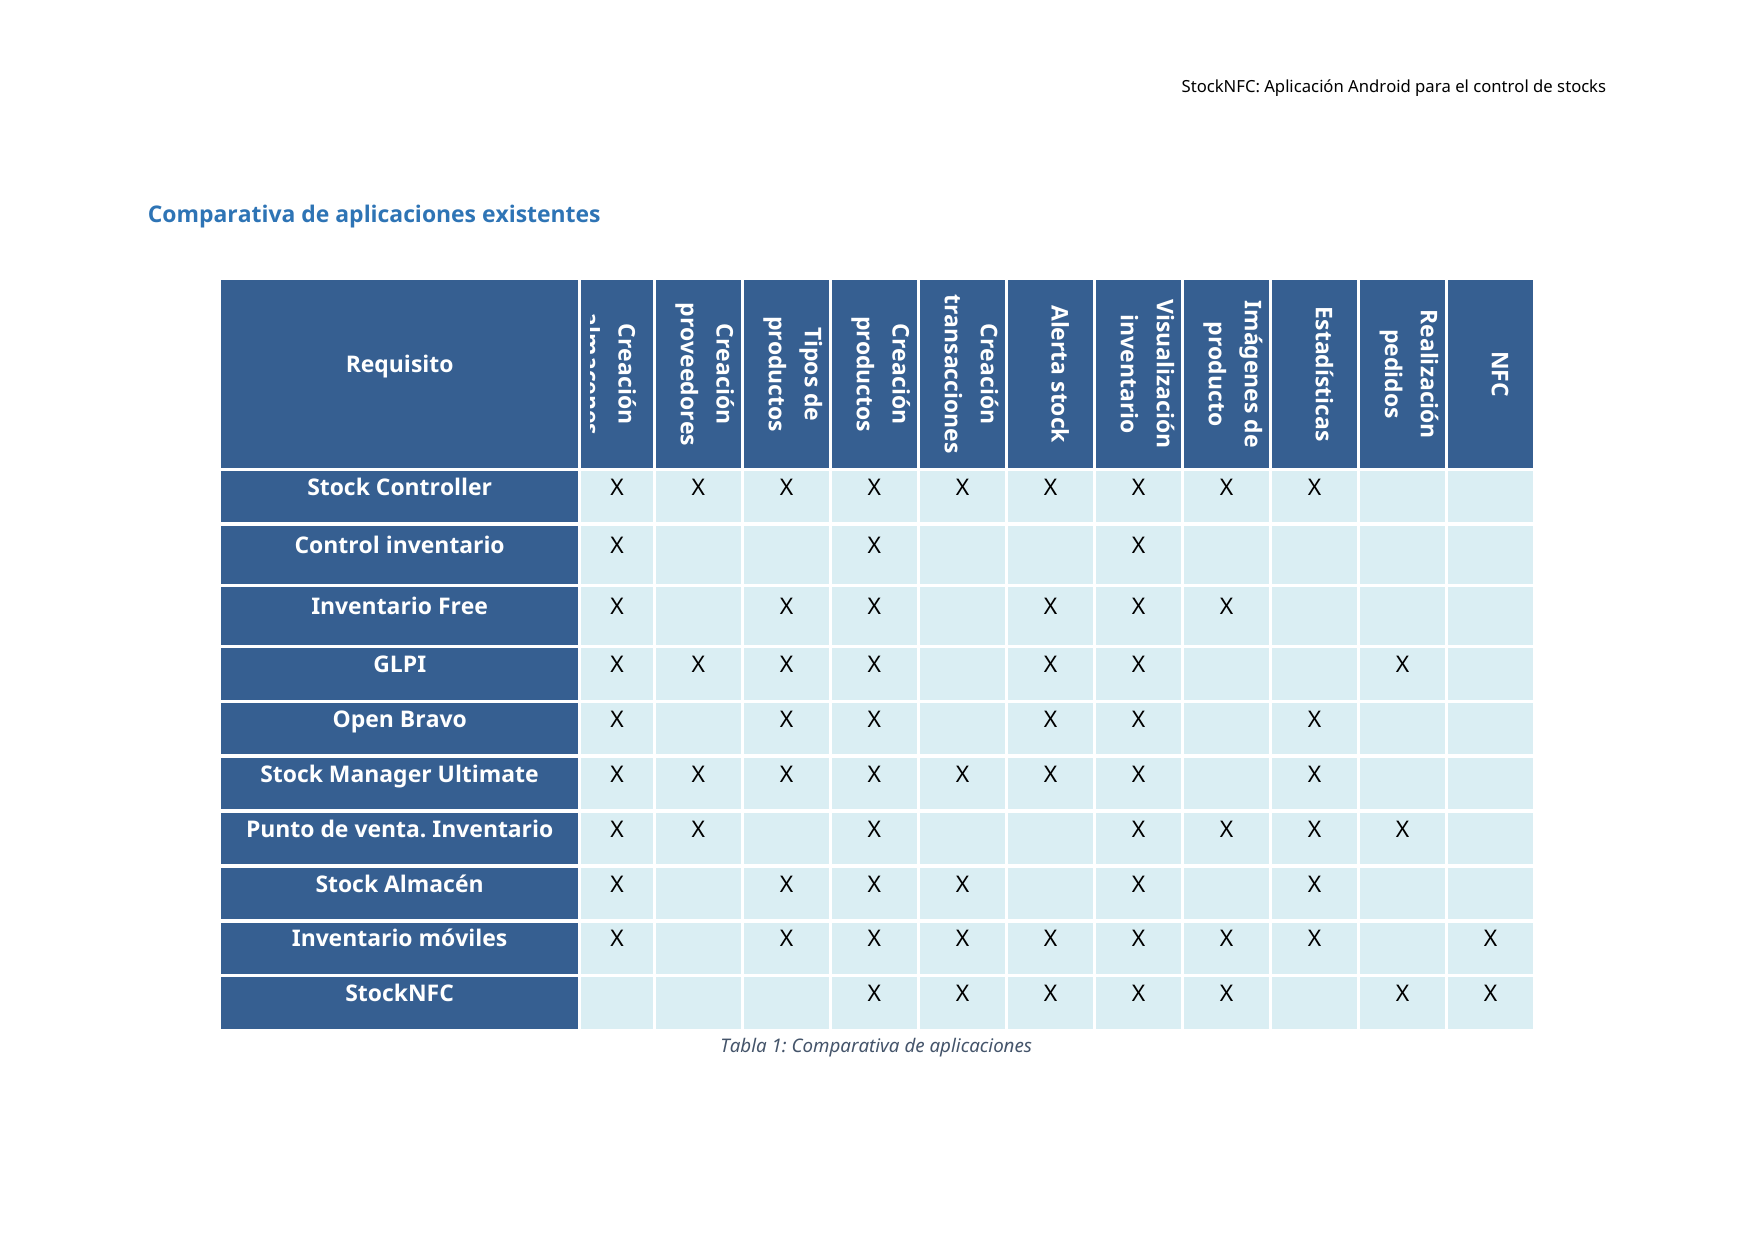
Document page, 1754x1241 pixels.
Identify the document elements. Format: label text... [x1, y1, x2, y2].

table_cell [1184, 526, 1269, 584]
table_header Tipos de productos [744, 280, 829, 468]
table_cell X [1448, 923, 1533, 974]
table_cell X [832, 813, 917, 864]
table_cell StockNFC [221, 977, 578, 1029]
table_cell X [1272, 923, 1357, 974]
table_cell [1360, 587, 1445, 645]
table_cell X [744, 923, 829, 974]
table_cell X [1008, 471, 1093, 522]
table_cell Control inventario [221, 526, 578, 584]
table_cell X [1448, 977, 1533, 1029]
table_cell X [581, 648, 653, 700]
table_cell X [832, 526, 917, 584]
table_cell X [656, 648, 741, 700]
table_cell X [1272, 703, 1357, 754]
table_cell [1448, 587, 1533, 645]
table_cell X [744, 648, 829, 700]
table_cell [1448, 471, 1533, 522]
table_cell X [1096, 526, 1181, 584]
table_cell X [1008, 758, 1093, 809]
table_cell X [1008, 648, 1093, 700]
table_cell X [920, 471, 1005, 522]
table_cell Open Bravo [221, 703, 578, 754]
table_cell [744, 526, 829, 584]
table_cell [1008, 526, 1093, 584]
table_cell [1360, 868, 1445, 919]
table_cell X [1096, 868, 1181, 919]
table_cell [656, 977, 741, 1029]
table_header Estadísticas [1272, 280, 1357, 468]
table_cell X [920, 868, 1005, 919]
table_cell X [832, 587, 917, 645]
table_cell [744, 977, 829, 1029]
table_cell X [1008, 587, 1093, 645]
table_cell [656, 868, 741, 919]
table_cell [1008, 813, 1093, 864]
table_cell X [1360, 648, 1445, 700]
table_cell [1448, 813, 1533, 864]
table_cell X [744, 587, 829, 645]
table_cell X [656, 471, 741, 522]
table_cell X [744, 758, 829, 809]
table_cell X [920, 758, 1005, 809]
table_cell X [744, 868, 829, 919]
table_cell X [1096, 923, 1181, 974]
table_cell X [656, 758, 741, 809]
table_header NFC [1448, 280, 1533, 468]
table_cell X [1184, 977, 1269, 1029]
table_cell [1184, 758, 1269, 809]
table_cell [1008, 868, 1093, 919]
table_cell [581, 977, 653, 1029]
table_cell X [832, 758, 917, 809]
table_cell X [581, 813, 653, 864]
table_cell [1448, 868, 1533, 919]
table_cell X [1096, 587, 1181, 645]
table_cell X [1096, 703, 1181, 754]
table_cell [920, 526, 1005, 584]
table_cell [920, 587, 1005, 645]
table_cell Inventario Free [221, 587, 578, 645]
table_cell Stock Almacén [221, 868, 578, 919]
table_cell X [832, 868, 917, 919]
table_cell X [581, 526, 653, 584]
table_cell X [832, 923, 917, 974]
table_cell X [581, 587, 653, 645]
table_cell X [1272, 471, 1357, 522]
table_cell [1272, 587, 1357, 645]
table_cell X [1008, 703, 1093, 754]
table_cell [1448, 758, 1533, 809]
table_cell [1448, 526, 1533, 584]
table_cell [1184, 648, 1269, 700]
table_cell [920, 648, 1005, 700]
table_cell X [581, 923, 653, 974]
table_cell X [581, 758, 653, 809]
table_cell X [581, 471, 653, 522]
table_cell GLPI [221, 648, 578, 700]
table_cell X [1184, 813, 1269, 864]
table_cell X [832, 648, 917, 700]
table_cell X [920, 923, 1005, 974]
table_cell [656, 526, 741, 584]
table_cell X [744, 471, 829, 522]
table_cell X [1272, 868, 1357, 919]
table_header Realización pedidos [1360, 280, 1445, 468]
table_cell X [832, 471, 917, 522]
table_cell [1448, 648, 1533, 700]
table_cell [1448, 703, 1533, 754]
table_cell X [920, 977, 1005, 1029]
table_cell Stock Manager Ultimate [221, 758, 578, 809]
table_cell X [1272, 813, 1357, 864]
table_cell X [1008, 923, 1093, 974]
table_header Visualización inventario [1096, 280, 1181, 468]
table_header Requisito [221, 280, 578, 468]
table_cell [656, 923, 741, 974]
text Tabla 1: Comparativa de aplicaciones [148, 1032, 1606, 1058]
table_cell X [581, 868, 653, 919]
subtitle Comparativa de aplicaciones existentes [148, 198, 1606, 229]
table_cell Punto de venta. Inventario [221, 813, 578, 864]
table_cell [1272, 977, 1357, 1029]
table_cell [1184, 868, 1269, 919]
table_cell X [1096, 648, 1181, 700]
table_cell [920, 813, 1005, 864]
table_header Creación productos [832, 280, 917, 468]
table_header Creación transacciones [920, 280, 1005, 468]
table_cell X [1008, 977, 1093, 1029]
table_cell [1360, 471, 1445, 522]
table_cell X [1184, 471, 1269, 522]
table_cell X [832, 977, 917, 1029]
table_cell X [1360, 813, 1445, 864]
table_cell X [1096, 758, 1181, 809]
table_cell [1272, 648, 1357, 700]
table_cell X [1184, 923, 1269, 974]
table_header Creación proveedores [656, 280, 741, 468]
table_cell X [1096, 813, 1181, 864]
table_cell [1360, 526, 1445, 584]
table_cell Stock Controller [221, 471, 578, 522]
table_cell X [656, 813, 741, 864]
table_cell X [1272, 758, 1357, 809]
table_cell [744, 813, 829, 864]
table_cell [1360, 758, 1445, 809]
table_cell X [1184, 587, 1269, 645]
table_cell [920, 703, 1005, 754]
table_cell X [744, 703, 829, 754]
table_cell Inventario móviles [221, 923, 578, 974]
table_header Imágenes de producto [1184, 280, 1269, 468]
table_cell X [1096, 977, 1181, 1029]
table_header Creación almacenes [581, 280, 653, 468]
table_cell [656, 587, 741, 645]
table_cell [1184, 703, 1269, 754]
table_cell [656, 703, 741, 754]
table_cell X [1360, 977, 1445, 1029]
table_cell [1272, 526, 1357, 584]
table_cell X [832, 703, 917, 754]
table_cell X [1096, 471, 1181, 522]
table_cell [1360, 923, 1445, 974]
table_cell X [581, 703, 653, 754]
table_cell [1360, 703, 1445, 754]
table_header Alerta stock [1008, 280, 1093, 468]
